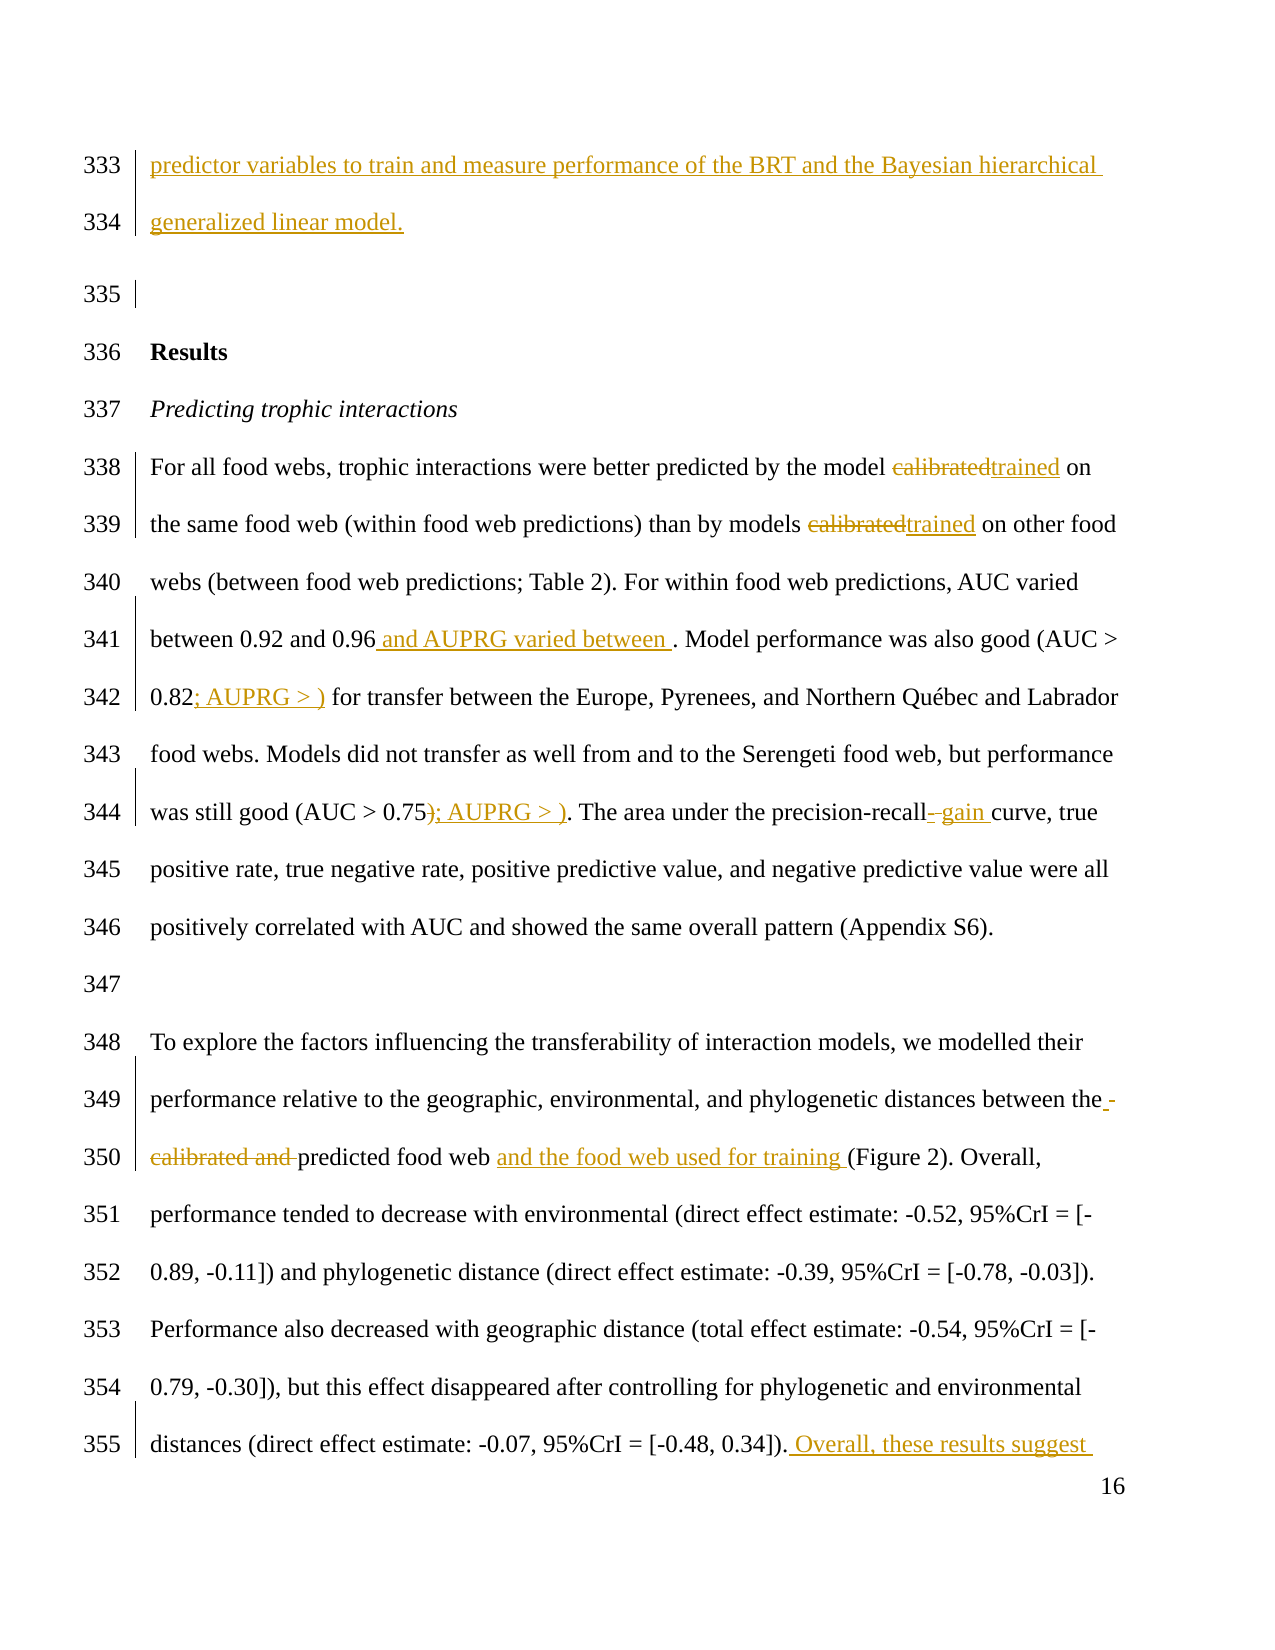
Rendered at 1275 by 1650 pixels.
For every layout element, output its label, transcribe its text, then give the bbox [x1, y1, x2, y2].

text To explore the factors influencing the transferability of interaction models, we modelled their performance relative to the geographic, environmental, and phylogenetic distances between the predicted food web and the food web used for training (Figure 2). Overall, performance tended to decrease with environmental (direct effect estimate: -0.52, 95%CrI = [-0.89, -0.11]) and phylogenetic distance (direct effect estimate: -0.39, 95%CrI = [-0.78, -0.03]). Performance also decreased with geographic distance (total effect estimate: -0.54, 95%CrI = [-0.79, -0.30]), but this effect disappeared after controlling for phylogenetic and environmental distances (direct effect estimate: -0.07, 95%CrI = [-0.48, 0.34]). Overall, these results suggest [150, 1027, 1125, 1458]
text predictor variables to train and measure performance of the BRT and the Bayesian hierarchical generalized linear model. [150, 150, 1125, 236]
text For all food webs, trophic interactions were better predicted by the model trained on the same food web (within food web predictions) than by models trained on other food webs (between food web predictions; Table 2). For within food web predictions, AUC varied between 0.92 and 0.96 and AUPRG varied between . Model performance was also good (AUC > 0.82; AUPRG > ) for transfer between the Europe, Pyrenees, and Northern Québec and Labrador food webs. Models did not transfer as well from and to the Serengeti food web, but performance was still good (AUC > 0.75; AUPRG > ). The area under the precision-recall-gain curve, true positive rate, true negative rate, positive predictive value, and negative predictive value were all positively correlated with AUC and showed the same overall pattern (Appendix S6). [150, 452, 1125, 941]
text Results [150, 337, 1125, 366]
text Predicting trophic interactions [150, 394, 1125, 423]
